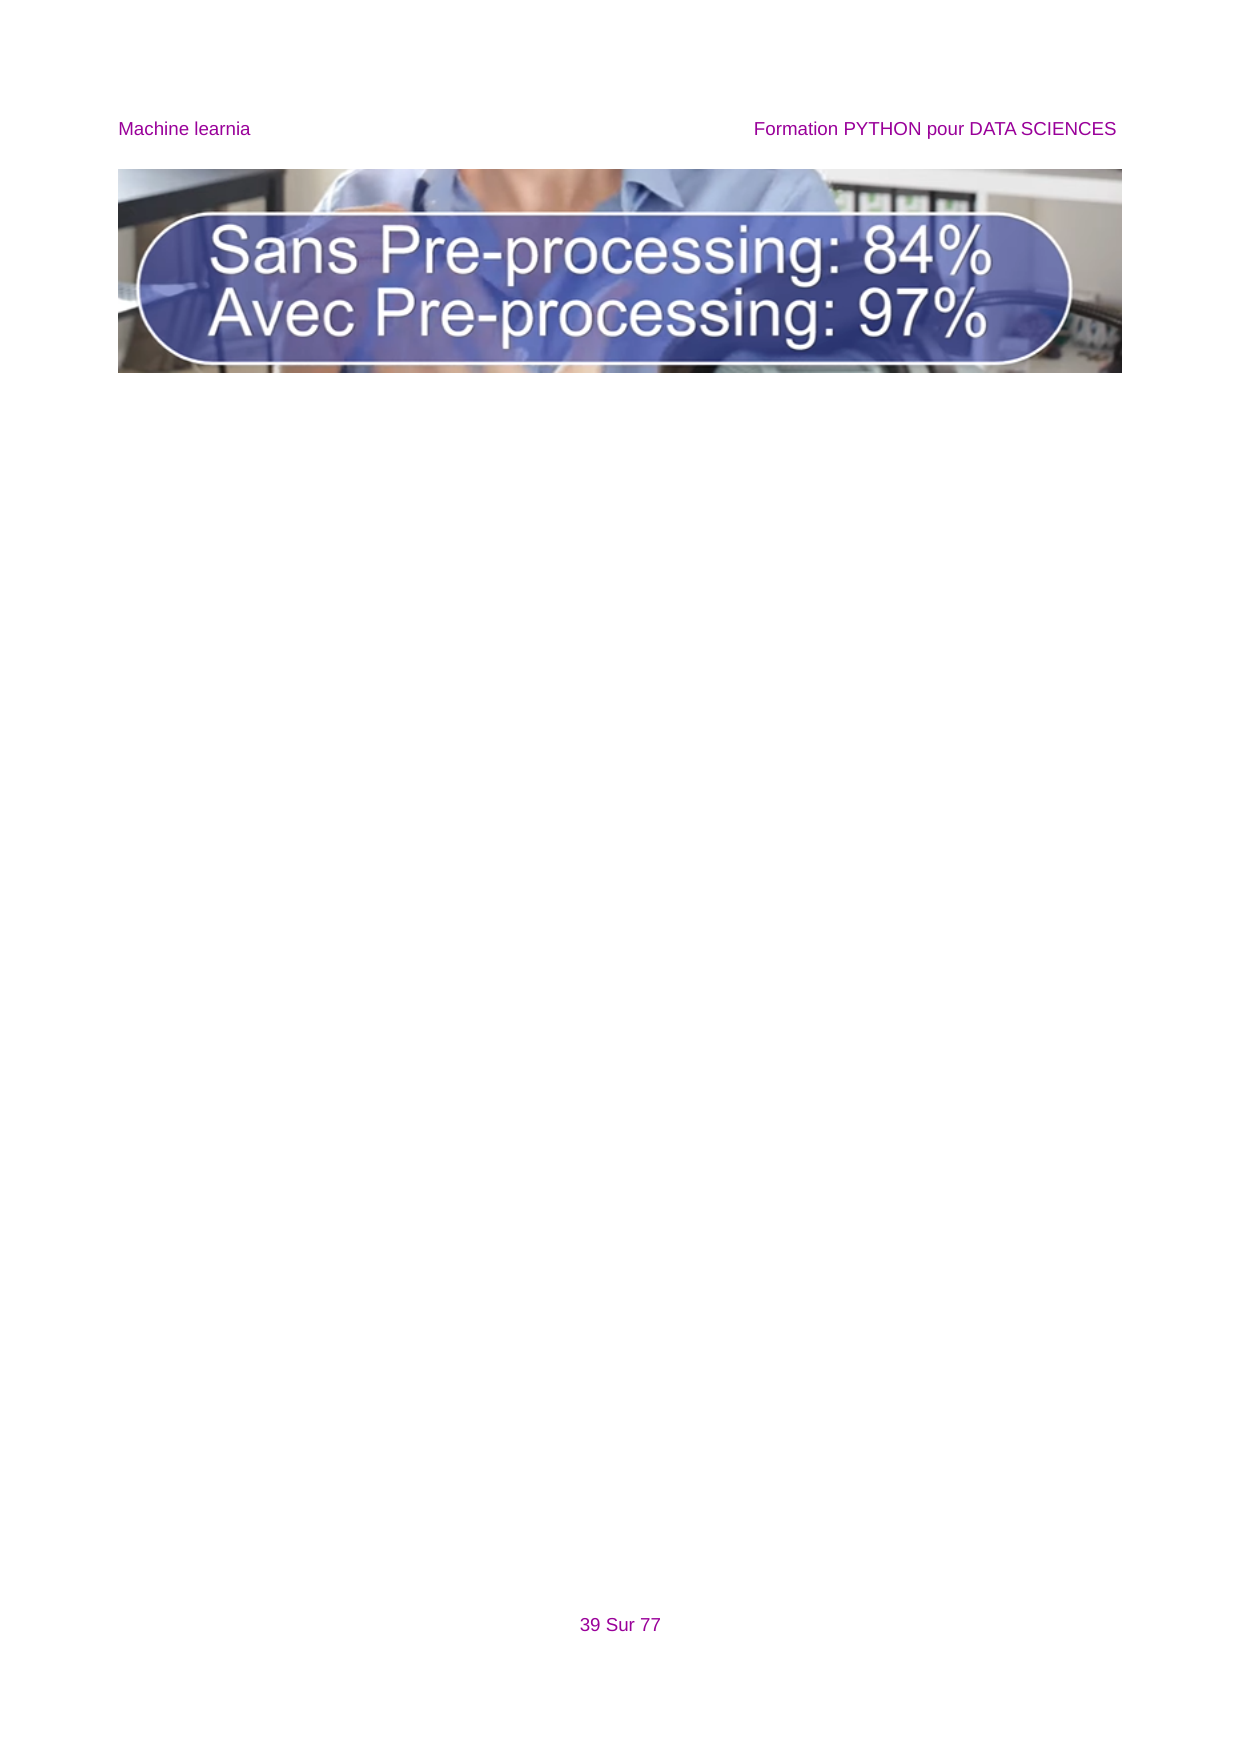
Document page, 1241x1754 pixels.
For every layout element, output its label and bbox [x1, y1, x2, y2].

picture [118, 169, 1122, 373]
